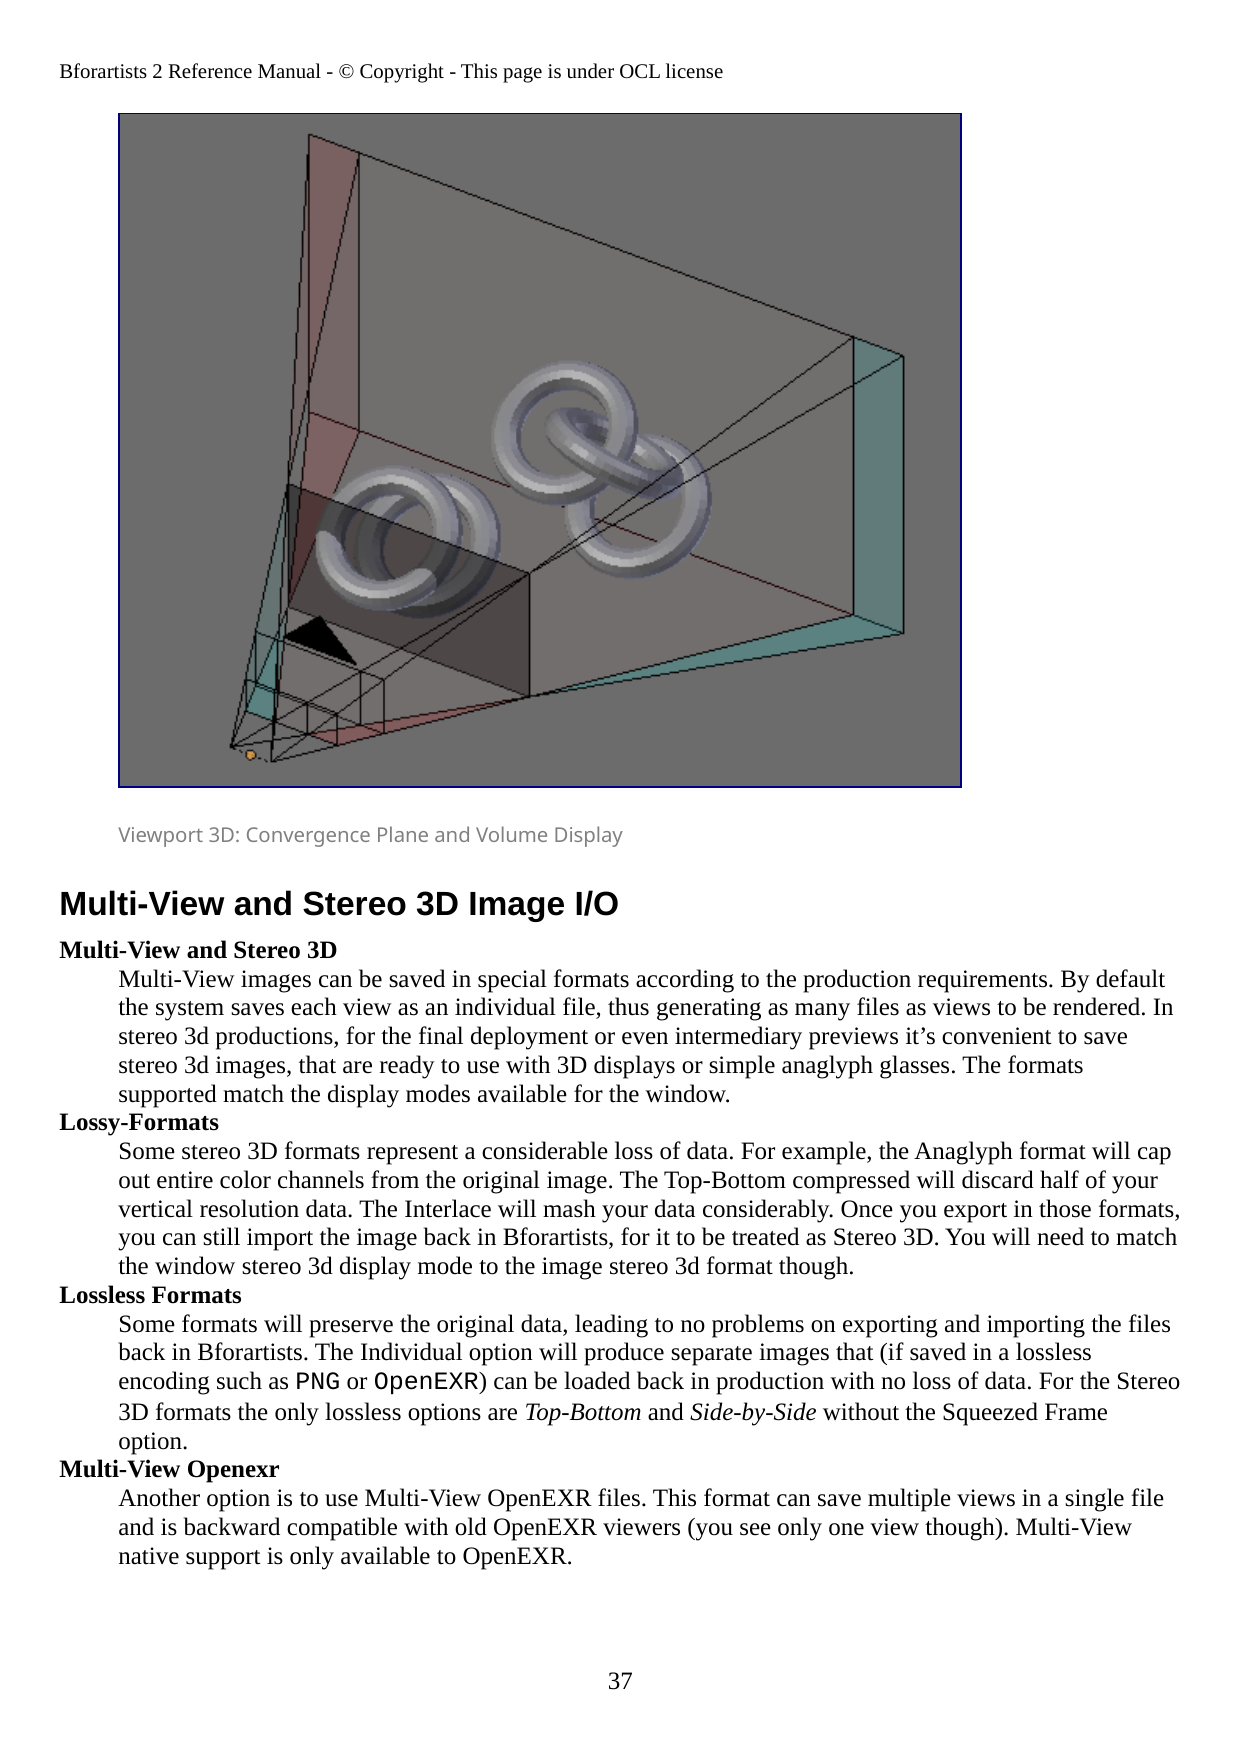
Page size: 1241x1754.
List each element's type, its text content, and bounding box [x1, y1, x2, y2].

subtitle Lossless Formats [59, 1280, 1181, 1309]
subtitle Multi-View and Stereo 3D Image I/O [59, 884, 1181, 922]
list Another option is to use Multi-View OpenEXR files. This format can save multiple views in a single file and is backward compatible with old OpenEXR viewers (you see only one view though). Multi-View native support is only available to OpenEXR. [118, 1483, 1181, 1569]
text Viewport 3D: Convergence Plane and Volume Display [118, 817, 1181, 848]
list Multi-View images can be saved in special formats according to the production requirements. By default the system saves each view as an individual file, thus generating as many files as views to be rendered. In stereo 3d productions, for the final deployment or even intermediary previews it’s convenient to save stereo 3d images, that are ready to use with 3D displays or simple anaglyph glasses. The formats supported match the display modes available for the window. [118, 964, 1181, 1107]
picture [120, 114, 960, 786]
subtitle Multi-View Openexr [59, 1454, 1181, 1483]
list Some formats will preserve the original data, leading to no problems on exporting and importing the files back in Bforartists. The Individual option will produce separate images that (if saved in a lossless encoding such as PNG or OpenEXR) can be loaded back in production with no loss of data. For the Stereo 3D formats the only lossless options are Top-Bottom and Side-by-Side without the Squeezed Frame option. [118, 1309, 1181, 1454]
subtitle Lossy-Formats [59, 1107, 1181, 1136]
list Some stereo 3D formats represent a considerable loss of data. For example, the Anaglyph format will cap out entire color channels from the original image. The Top-Bottom compressed will discard half of your vertical resolution data. The Interlace will mash your data considerably. Once you export in those formats, you can still import the image back in Bforartists, for it to be treated as Stereo 3D. You will need to match the window stereo 3d display mode to the image stereo 3d format though. [118, 1136, 1181, 1280]
subtitle Multi-View and Stereo 3D [59, 935, 1181, 964]
